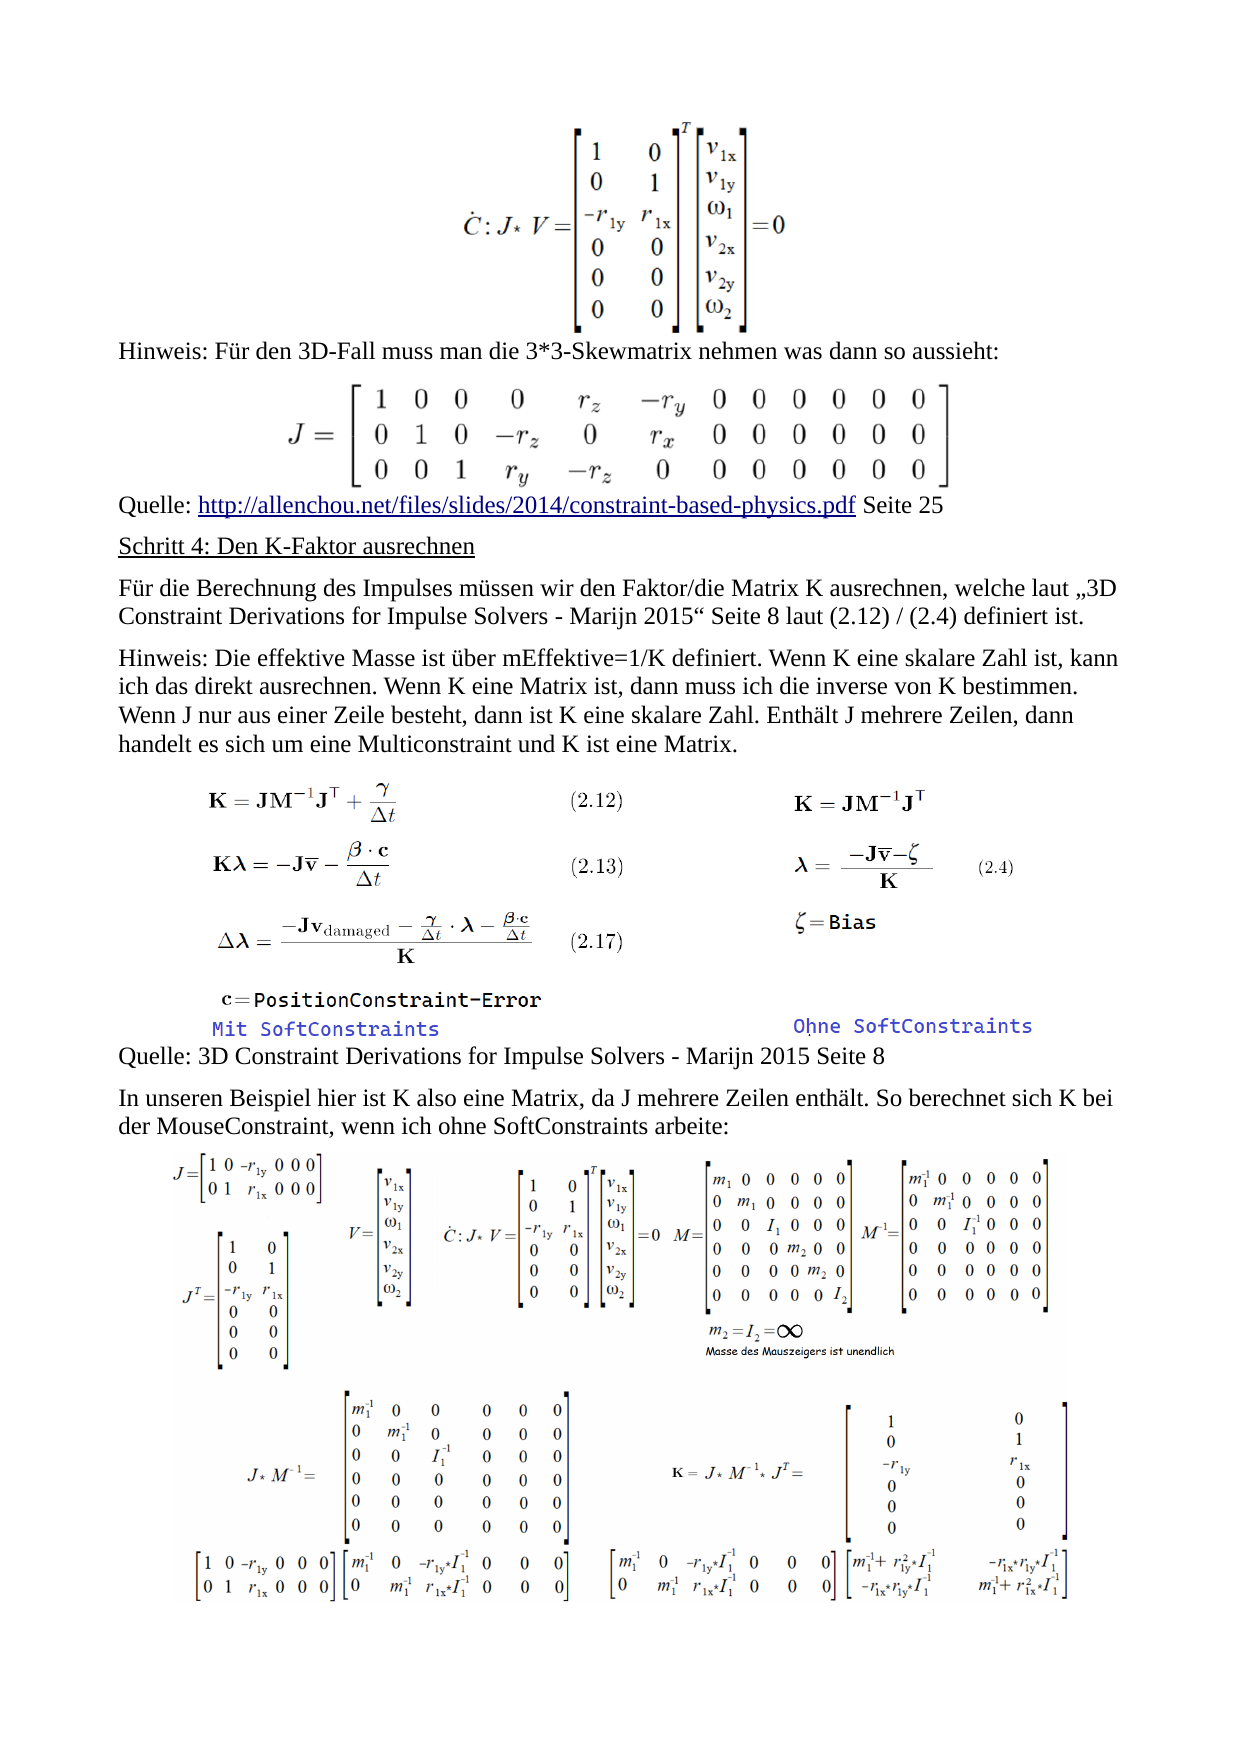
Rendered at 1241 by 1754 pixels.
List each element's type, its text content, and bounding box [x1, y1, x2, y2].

text Schritt 4: Den K-Faktor ausrechnen [118, 531, 1122, 560]
text Hinweis: Die effektive Masse ist über mEffektive=1/K definiert. Wenn K eine skalare Zahl ist, kann ich das direkt ausrechnen. Wenn K eine Matrix ist, dann muss ich die inverse von K bestimmen. Wenn J nur aus einer Zeile besteht, dann ist K eine skalare Zahl. Enthält J mehrere Zeilen, dann handelt es sich um eine Multiconstraint und K ist eine Matrix. [118, 643, 1122, 758]
picture [204, 770, 1036, 1042]
text Für die Berechnung des Impulses müssen wir den Faktor/die Matrix K ausrechnen, welche laut „3D Constraint Derivations for Impulse Solvers - Marijn 2015“ Seite 8 laut (2.12) / (2.4) definiert ist. [118, 573, 1122, 630]
text Quelle: http://allenchou.net/files/slides/2014/constraint-based-physics.pdf Seite 25 [118, 378, 1122, 519]
text In unseren Beispiel hier ist K also eine Matrix, da J mehrere Zeilen enthält. So berechnet sich K bei der MouseConstraint, wenn ich ohne SoftConstraints arbeite: [118, 1083, 1122, 1140]
picture [281, 377, 959, 491]
picture [172, 1152, 1068, 1602]
picture [452, 118, 788, 337]
text Quelle: 3D Constraint Derivations for Impulse Solvers - Marijn 2015 Seite 8 [118, 770, 1122, 1070]
text Hinweis: Für den 3D-Fall muss man die 3*3-Skewmatrix nehmen was dann so aussieht: [118, 118, 1122, 365]
